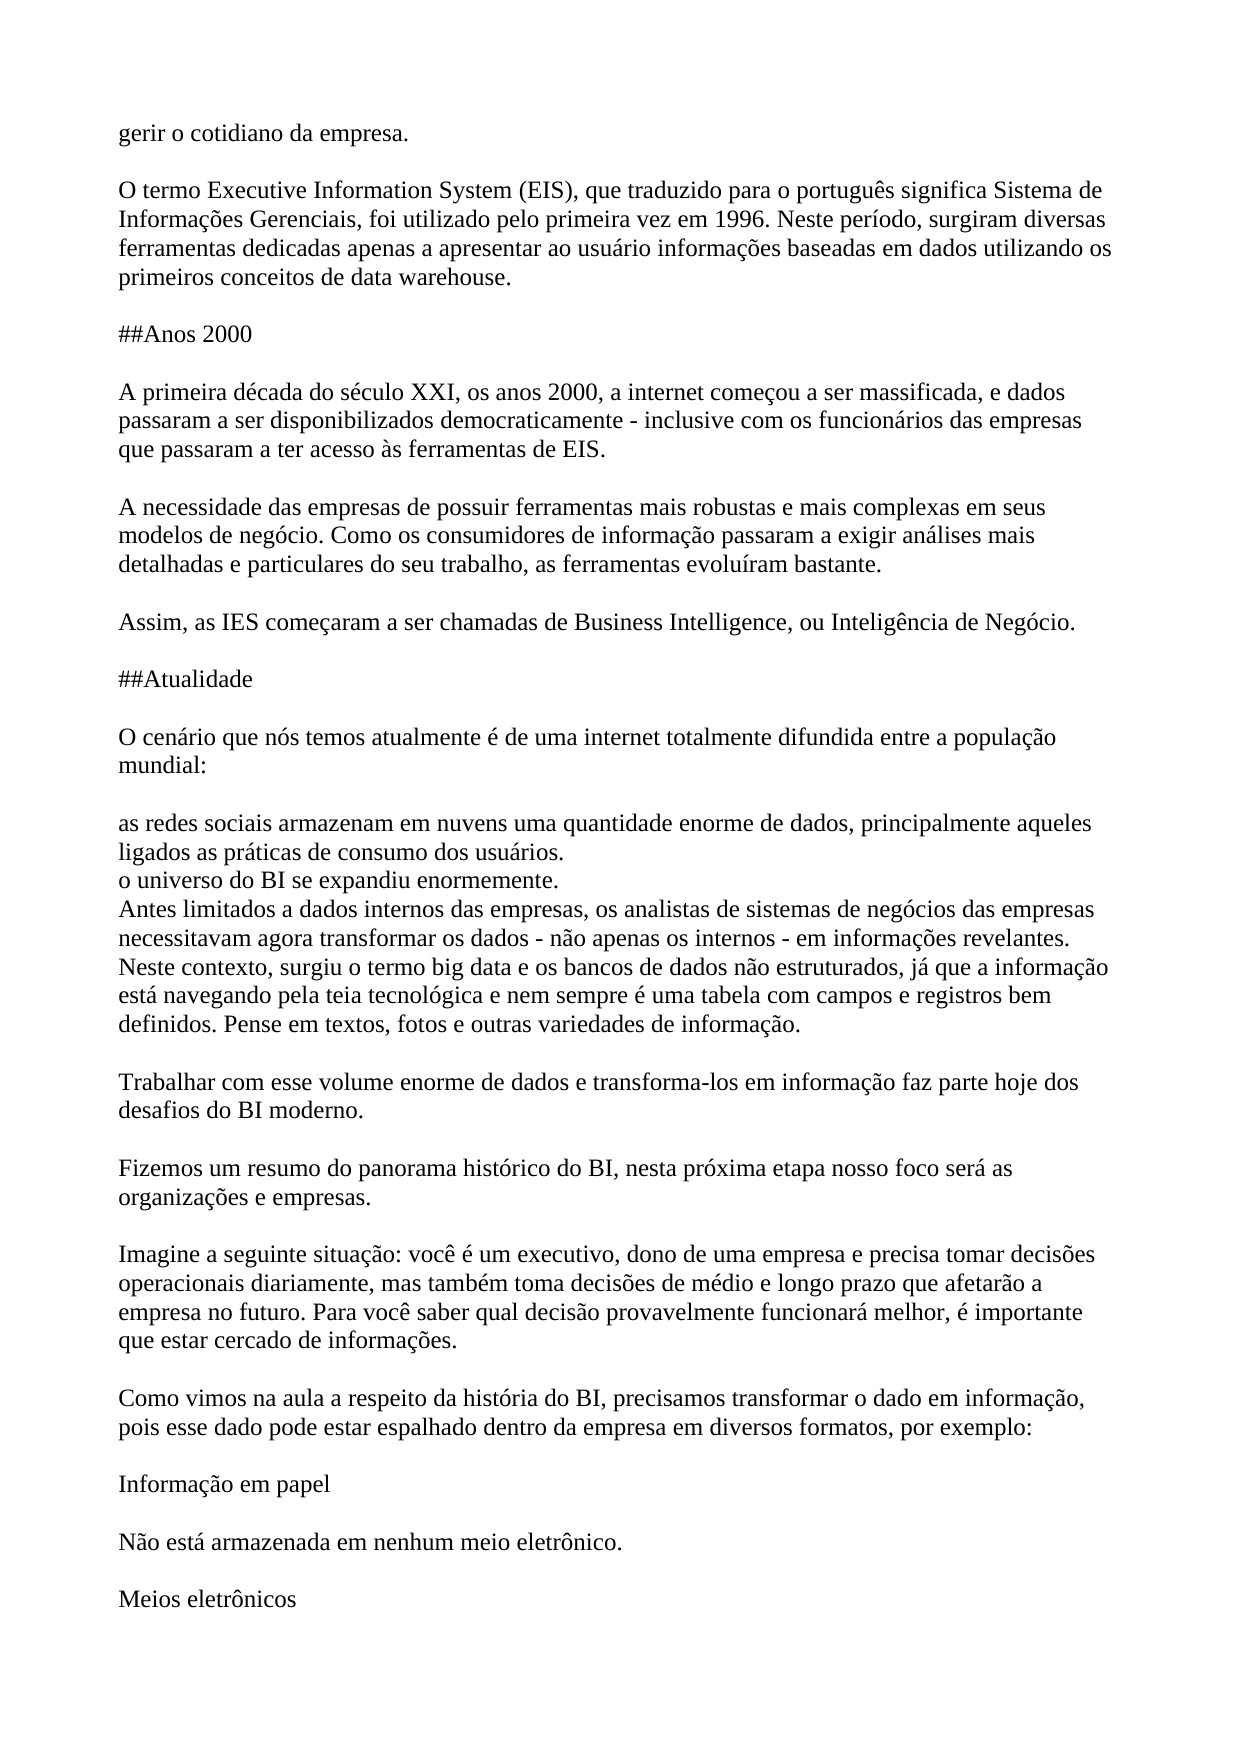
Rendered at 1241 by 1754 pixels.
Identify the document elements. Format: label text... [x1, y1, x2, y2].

text A primeira década do século XXI, os anos 2000, a internet começou a ser massificada, e dados passaram a ser disponibilizados democraticamente - inclusive com os funcionários das empresas que passaram a ter acesso às ferramentas de EIS. [118, 377, 1122, 463]
text Não está armazenada em nenhum meio eletrônico. [118, 1527, 1122, 1556]
text ##Atualidade [118, 664, 1122, 693]
text O termo Executive Information System (EIS), que traduzido para o português significa Sistema de Informações Gerenciais, foi utilizado pelo primeira vez em 1996. Neste período, surgiram diversas ferramentas dedicadas apenas a apresentar ao usuário informações baseadas em dados utilizando os primeiros conceitos de data warehouse. [118, 176, 1122, 291]
text o universo do BI se expandiu enormemente. [118, 866, 1122, 894]
text Fizemos um resumo do panorama histórico do BI, nesta próxima etapa nosso foco será as organizações e empresas. [118, 1153, 1122, 1211]
text ##Anos 2000 [118, 319, 1122, 348]
text A necessidade das empresas de possuir ferramentas mais robustas e mais complexas em seus modelos de negócio. Como os consumidores de informação passaram a exigir análises mais detalhadas e particulares do seu trabalho, as ferramentas evoluíram bastante. [118, 492, 1122, 578]
text O cenário que nós temos atualmente é de uma internet totalmente difundida entre a população mundial: [118, 722, 1122, 779]
text Informação em papel [118, 1469, 1122, 1498]
text Assim, as IES começaram a ser chamadas de Business Intelligence, ou Inteligência de Negócio. [118, 607, 1122, 636]
text Meios eletrônicos [118, 1584, 1122, 1613]
text Como vimos na aula a respeito da história do BI, precisamos transformar o dado em informação, pois esse dado pode estar espalhado dentro da empresa em diversos formatos, por exemplo: [118, 1383, 1122, 1441]
text Antes limitados a dados internos das empresas, os analistas de sistemas de negócios das empresas necessitavam agora transformar os dados - não apenas os internos - em informações revelantes. Neste contexto, surgiu o termo big data e os bancos de dados não estruturados, já que a informação está navegando pela teia tecnológica e nem sempre é uma tabela com campos e registros bem definidos. Pense em textos, fotos e outras variedades de informação. [118, 894, 1122, 1038]
text Trabalhar com esse volume enorme de dados e transforma-los em informação faz parte hoje dos desafios do BI moderno. [118, 1067, 1122, 1124]
text Imagine a seguinte situação: você é um executivo, dono de uma empresa e precisa tomar decisões operacionais diariamente, mas também toma decisões de médio e longo prazo que afetarão a empresa no futuro. Para você saber qual decisão provavelmente funcionará melhor, é importante que estar cercado de informações. [118, 1239, 1122, 1354]
text gerir o cotidiano da empresa. [118, 118, 1122, 147]
text as redes sociais armazenam em nuvens uma quantidade enorme de dados, principalmente aqueles ligados as práticas de consumo dos usuários. [118, 808, 1122, 866]
